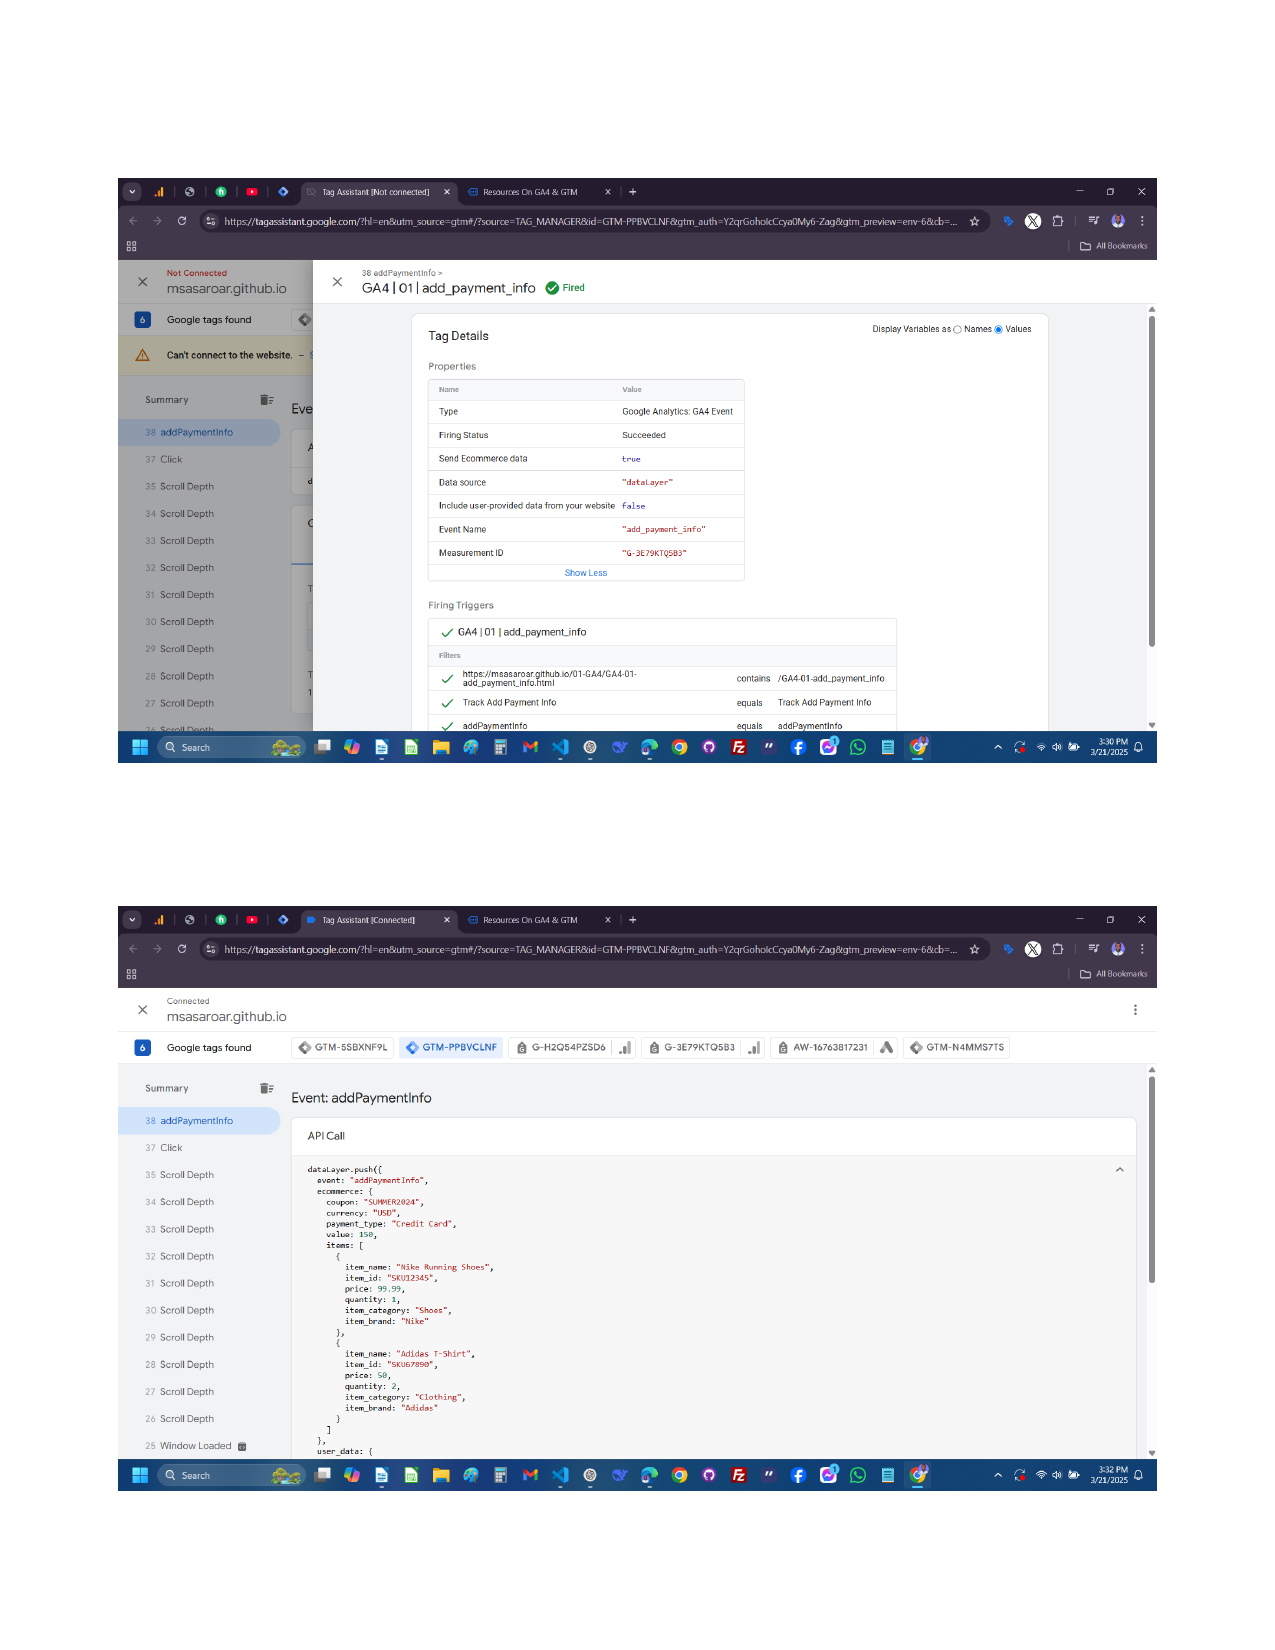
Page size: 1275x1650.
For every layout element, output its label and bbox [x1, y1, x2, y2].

picture [118, 906, 1157, 1491]
picture [118, 178, 1157, 763]
